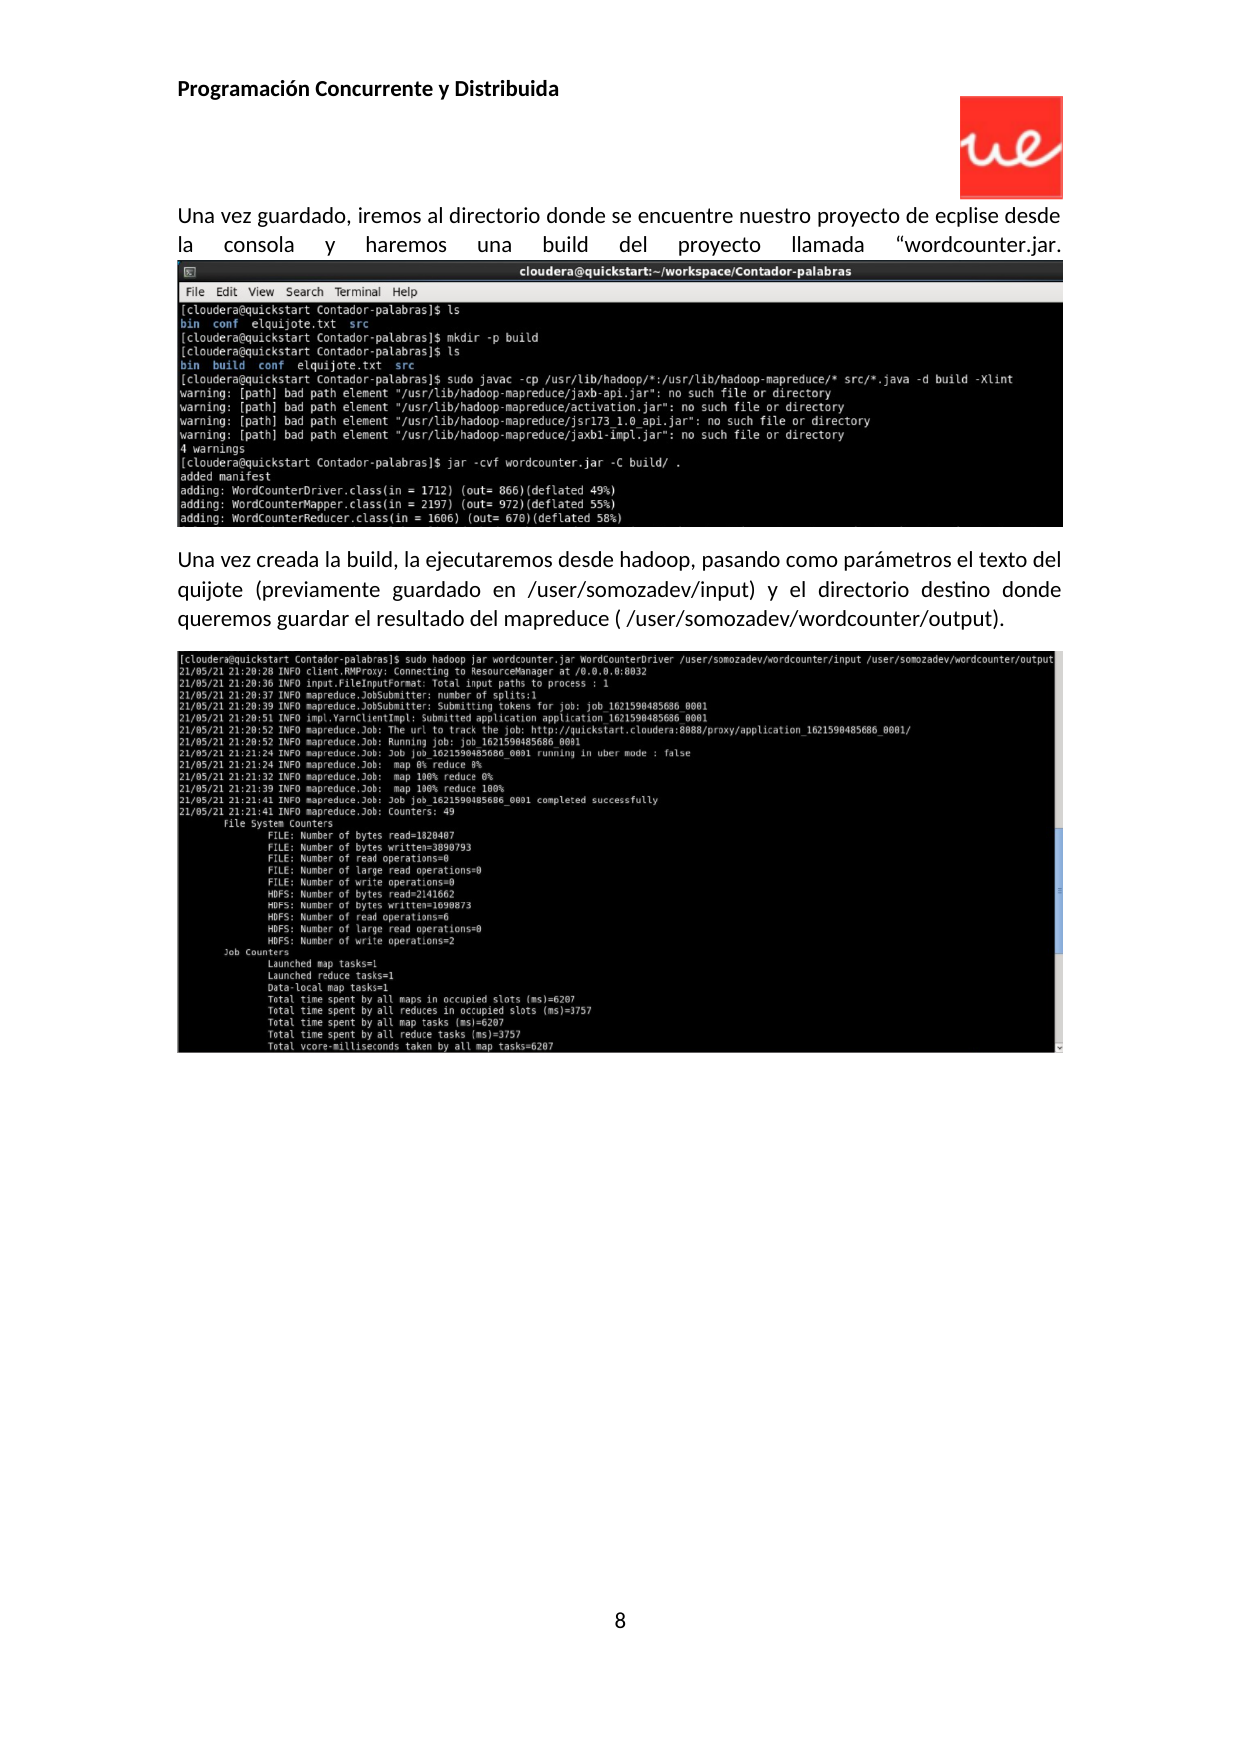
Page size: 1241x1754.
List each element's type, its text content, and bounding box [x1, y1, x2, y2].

text Una vez creada la build, la ejecutaremos desde hadoop, pasando como parámetros el texto del quijote (previamente guardado en /user/somozadev/input) y el directorio destino donde queremos guardar el resultado del mapreduce ( /user/somozadev/wordcounter/output). [177, 545, 1063, 633]
text Una vez guardado, iremos al directorio donde se encuentre nuestro proyecto de ecplise desde la consola y haremos una build del proyecto llamada “wordcounter.jar. [177, 201, 1063, 260]
